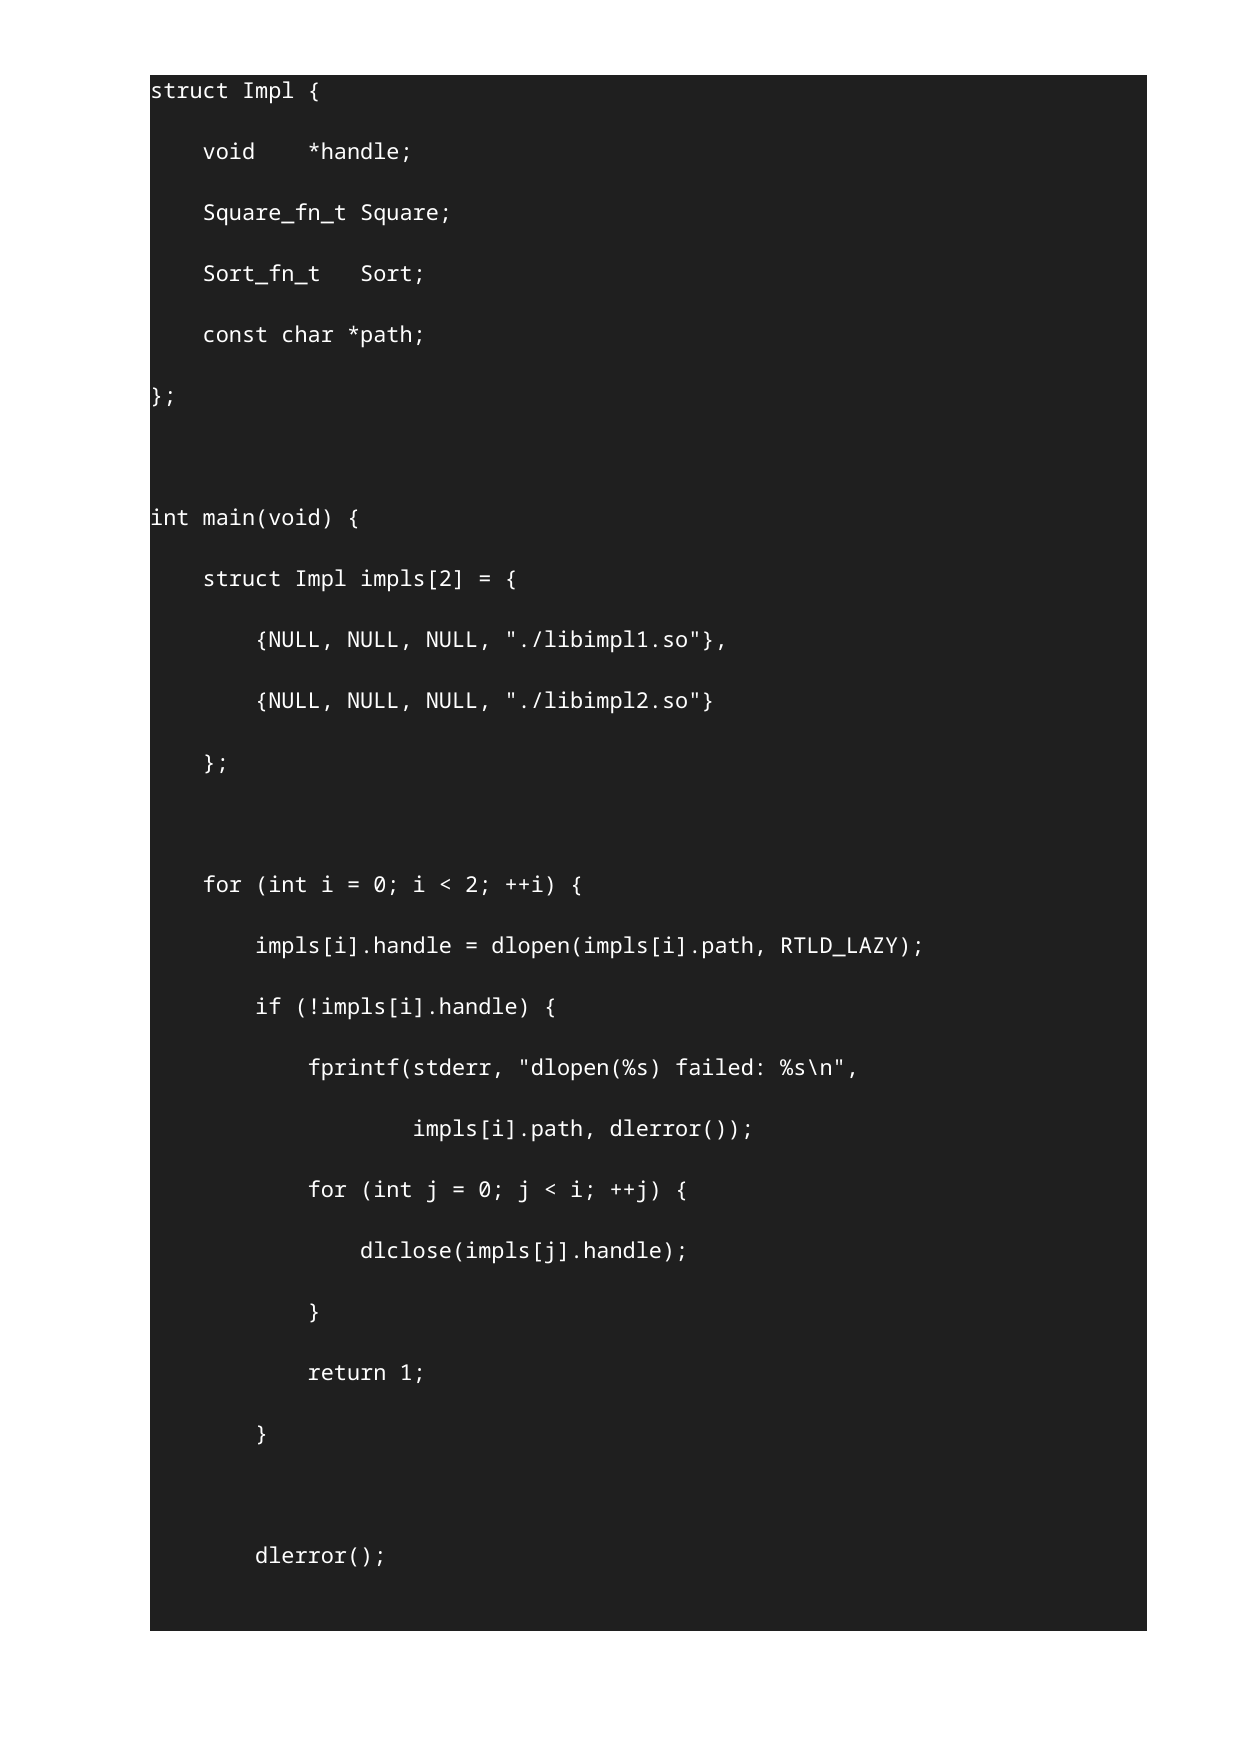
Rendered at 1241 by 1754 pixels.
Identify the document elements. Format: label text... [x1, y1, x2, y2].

text }; [150, 380, 1147, 410]
text dlclose(impls[j].handle); [150, 1235, 1147, 1264]
text for (int i = 0; i < 2; ++i) { [150, 868, 1147, 898]
text Square_fn_t Square; [150, 197, 1147, 227]
text for (int j = 0; j < i; ++j) { [150, 1174, 1147, 1203]
text } [150, 1296, 1147, 1326]
text const char *path; [150, 319, 1147, 349]
text fprintf(stderr, "dlopen(%s) failed: %s\n", [150, 1052, 1147, 1081]
text {NULL, NULL, NULL, "./libimpl2.so"} [150, 685, 1147, 715]
text int main(void) { [150, 502, 1147, 532]
text } [150, 1418, 1147, 1448]
text impls[i].path, dlerror()); [150, 1113, 1147, 1142]
text struct Impl { [150, 75, 1147, 105]
text {NULL, NULL, NULL, "./libimpl1.so"}, [150, 624, 1147, 654]
text impls[i].handle = dlopen(impls[i].path, RTLD_LAZY); [150, 929, 1147, 959]
text dlerror(); [150, 1540, 1147, 1570]
text }; [150, 746, 1147, 776]
text return 1; [150, 1357, 1147, 1387]
text void *handle; [150, 136, 1147, 166]
text struct Impl impls[2] = { [150, 563, 1147, 593]
text Sort_fn_t Sort; [150, 258, 1147, 288]
text if (!impls[i].handle) { [150, 991, 1147, 1020]
